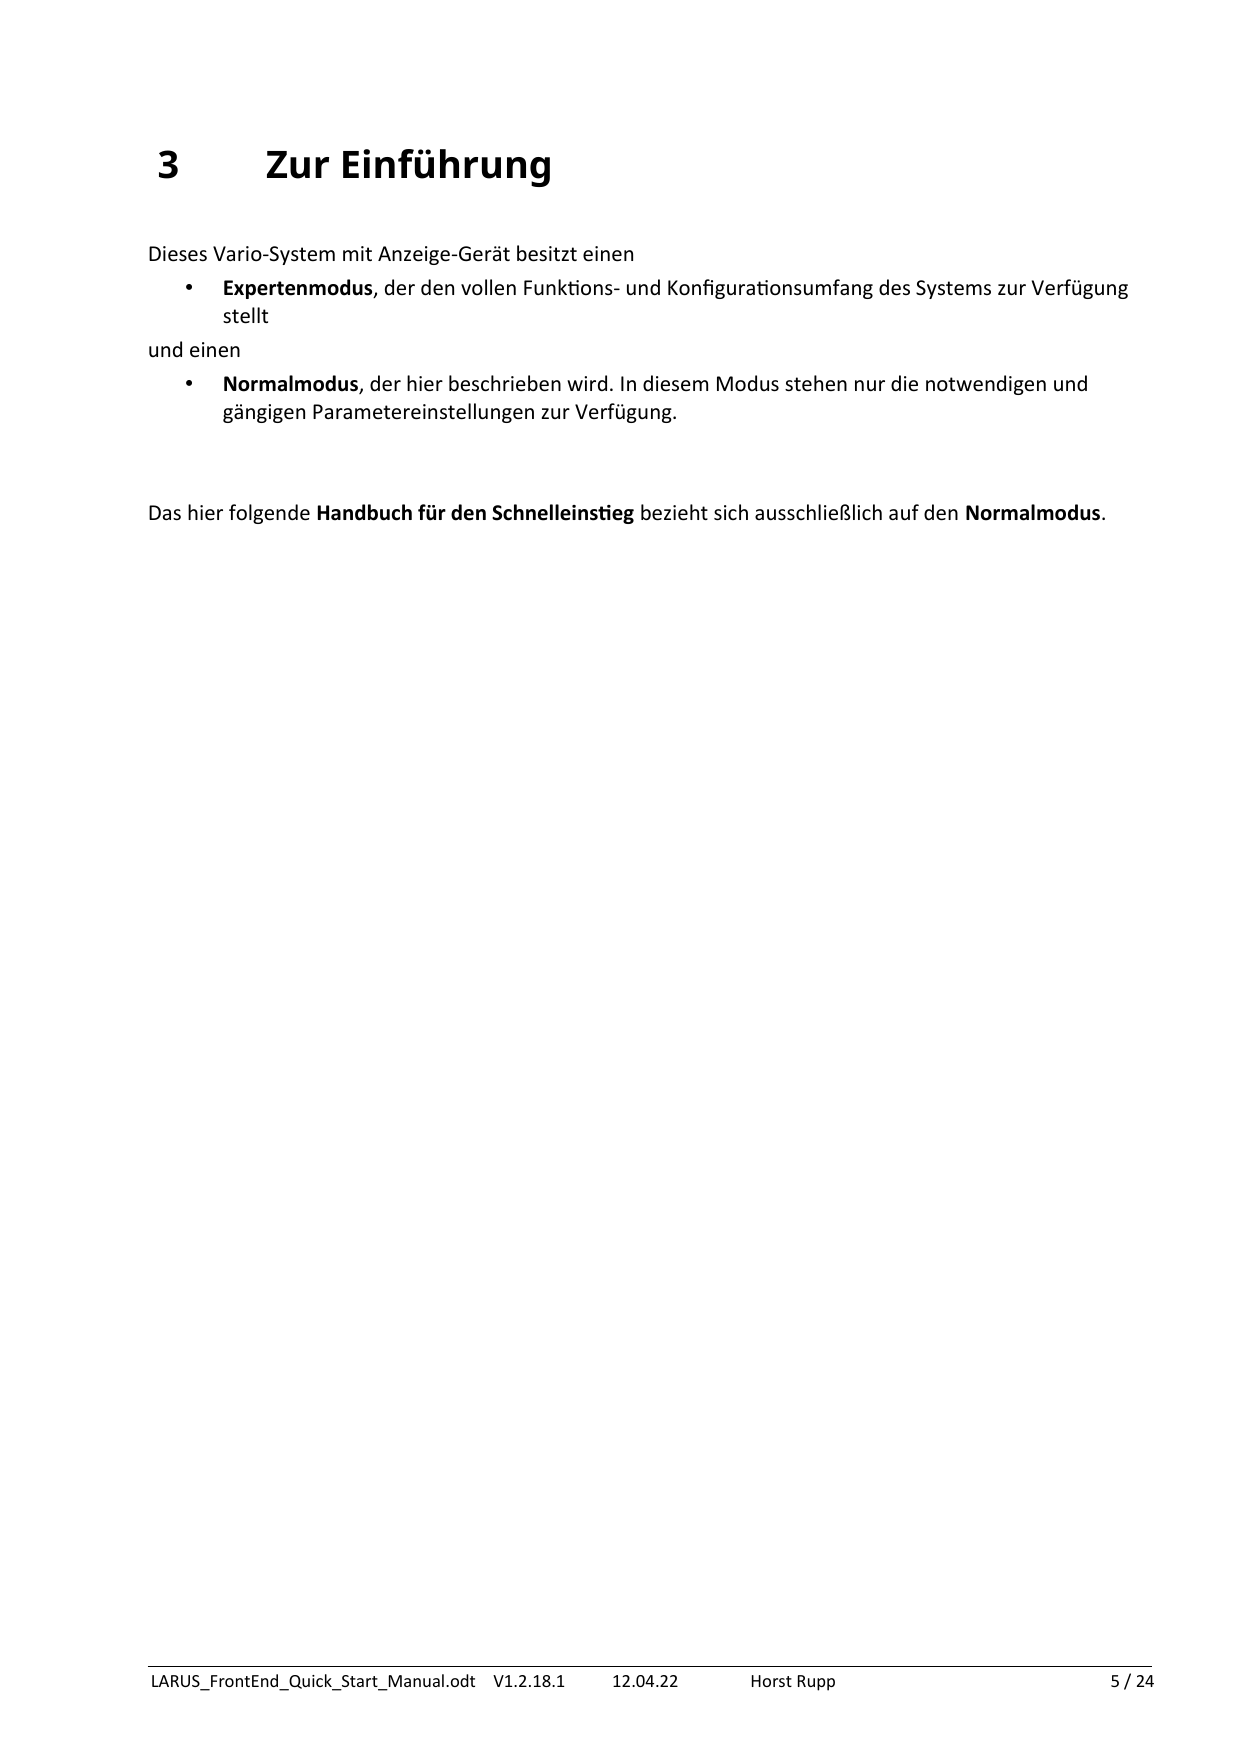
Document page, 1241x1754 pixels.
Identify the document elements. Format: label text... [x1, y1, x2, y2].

list Normalmodus, der hier beschrieben wird. In diesem Modus stehen nur die notwendigen und gängigen Parametereinstellungen zur Verfügung. [185, 369, 1152, 425]
text Das hier folgende Handbuch für den Schnelleinstieg bezieht sich ausschließlich auf den Normalmodus. [148, 498, 1152, 526]
subtitle Zur Einführung [148, 138, 1128, 190]
text und einen [148, 335, 1152, 363]
list Expertenmodus, der den vollen Funktions- und Konfigurationsumfang des Systems zur Verfügung stellt [185, 273, 1152, 329]
text Dieses Vario-System mit Anzeige-Gerät besitzt einen [148, 239, 1152, 267]
